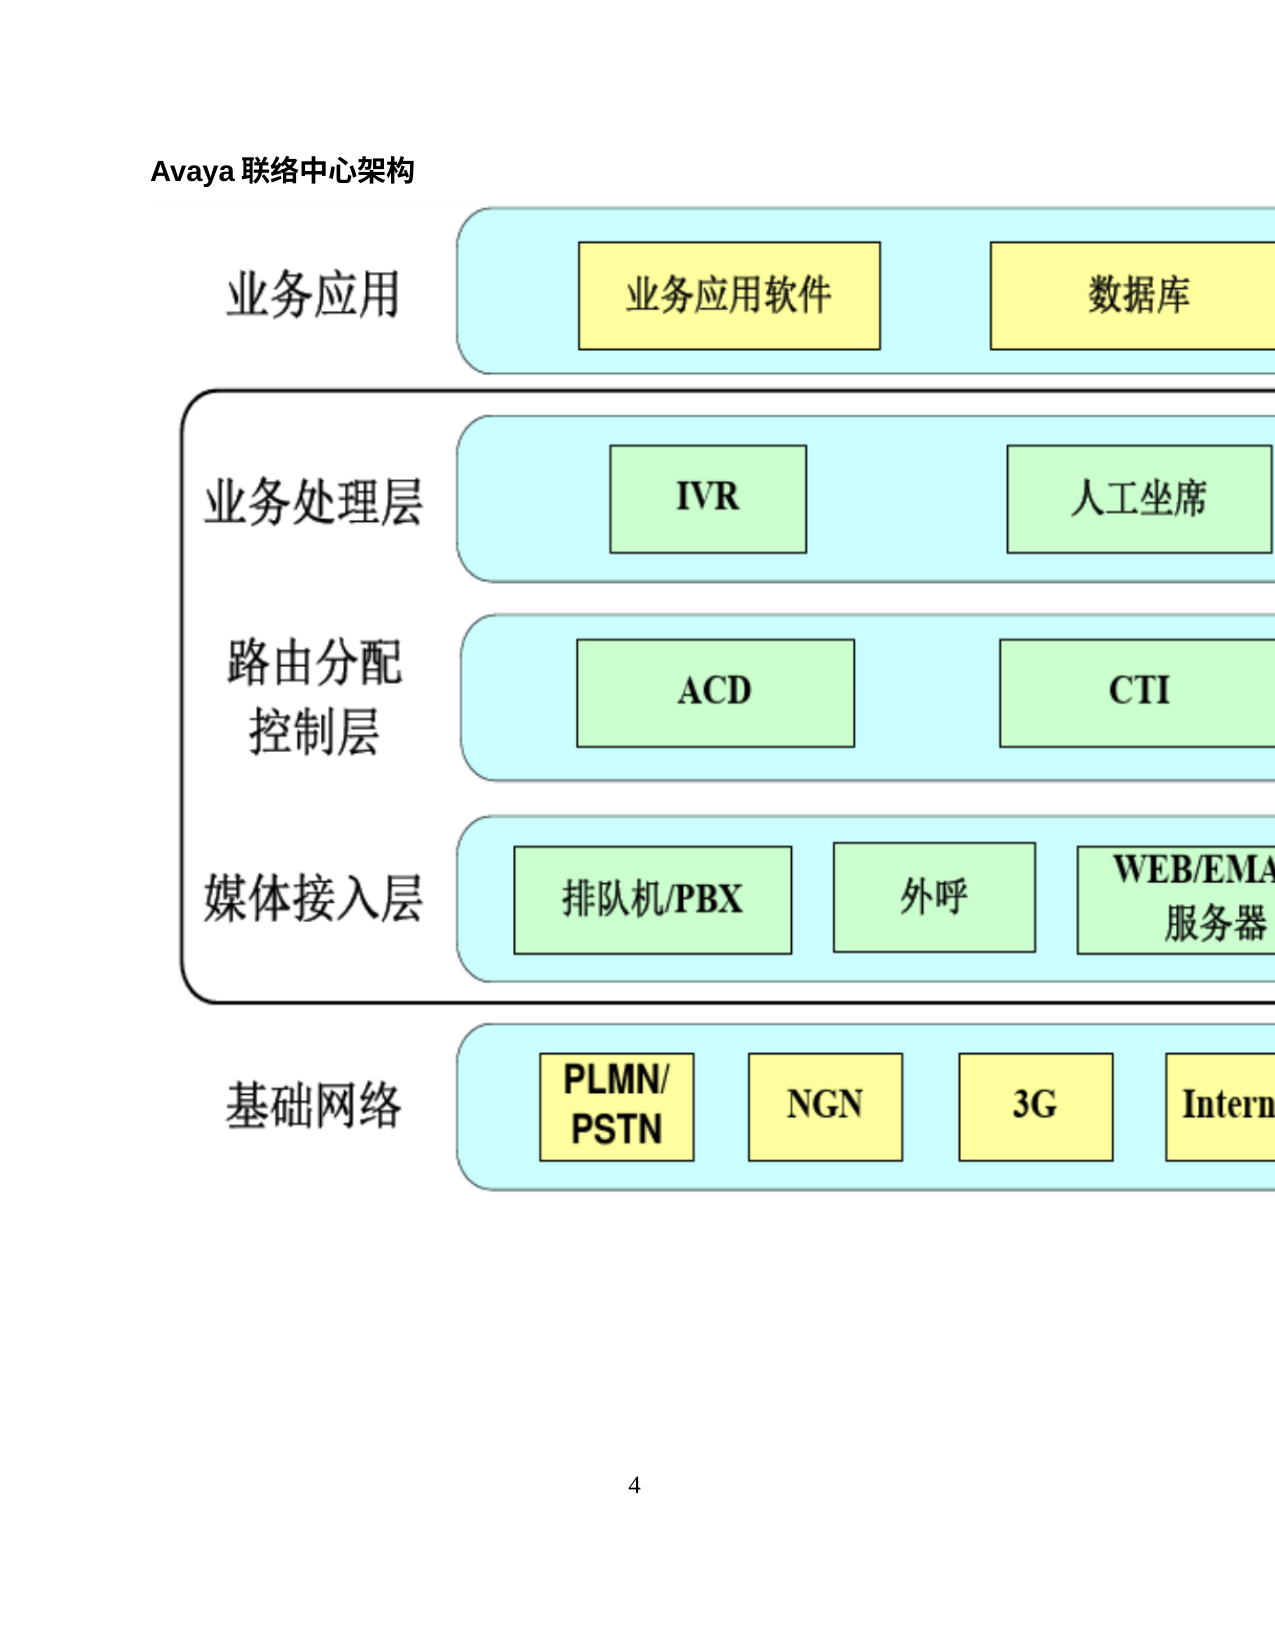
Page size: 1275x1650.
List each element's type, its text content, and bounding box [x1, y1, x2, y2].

picture [150, 202, 1275, 1199]
subtitle Avaya联络中心架构 [150, 150, 1125, 190]
